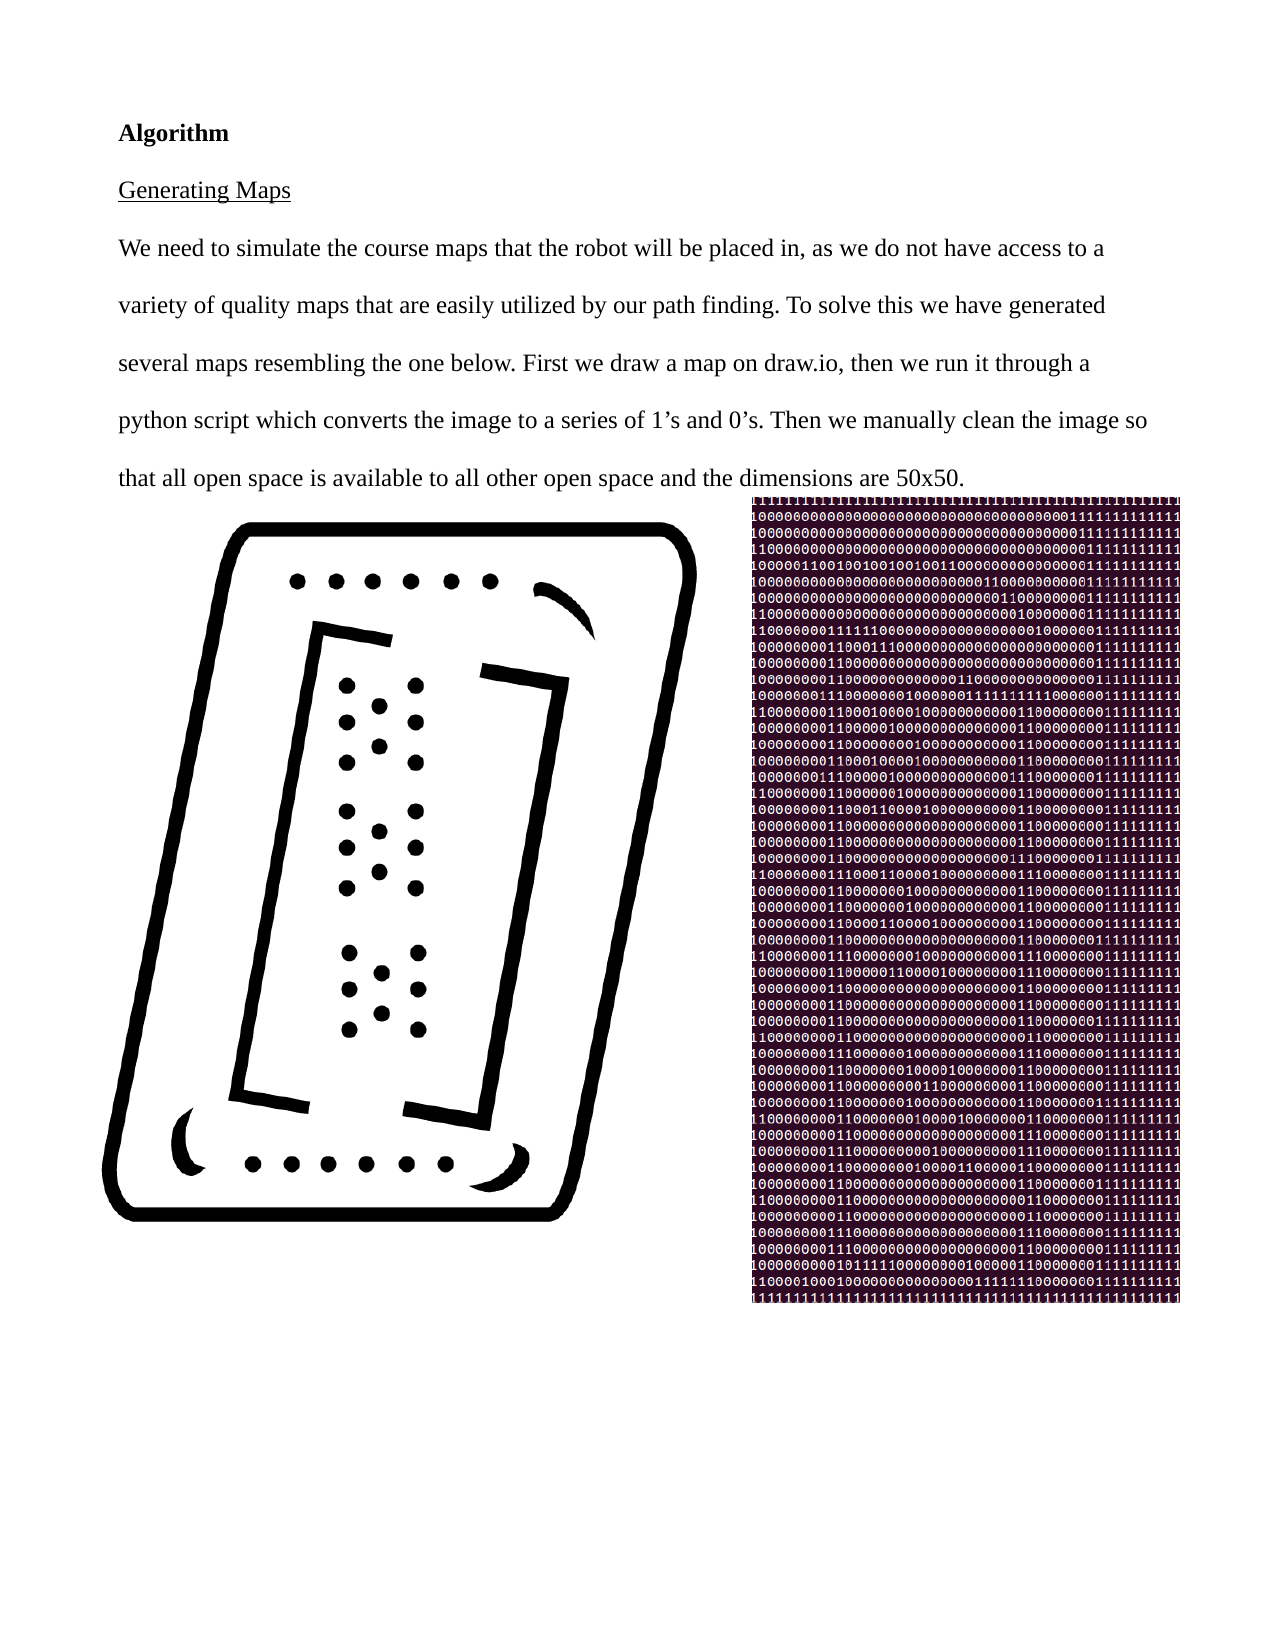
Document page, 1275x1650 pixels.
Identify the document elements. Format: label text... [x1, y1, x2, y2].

text We need to simulate the course maps that the robot will be placed in, as we do not have access to a variety of quality maps that are easily utilized by our path finding. To solve this we have generated several maps resembling the one below. First we draw a map on draw.io, then we run it through a python script which converts the image to a series of 1’s and 0’s. Then we manually clean the image so that all open space is available to all other open space and the dimensions are 50x50. [118, 233, 1157, 492]
text Generating Maps [118, 176, 1157, 204]
picture [752, 497, 1180, 1303]
text Algorithm [118, 118, 1157, 147]
picture [100, 520, 700, 1224]
